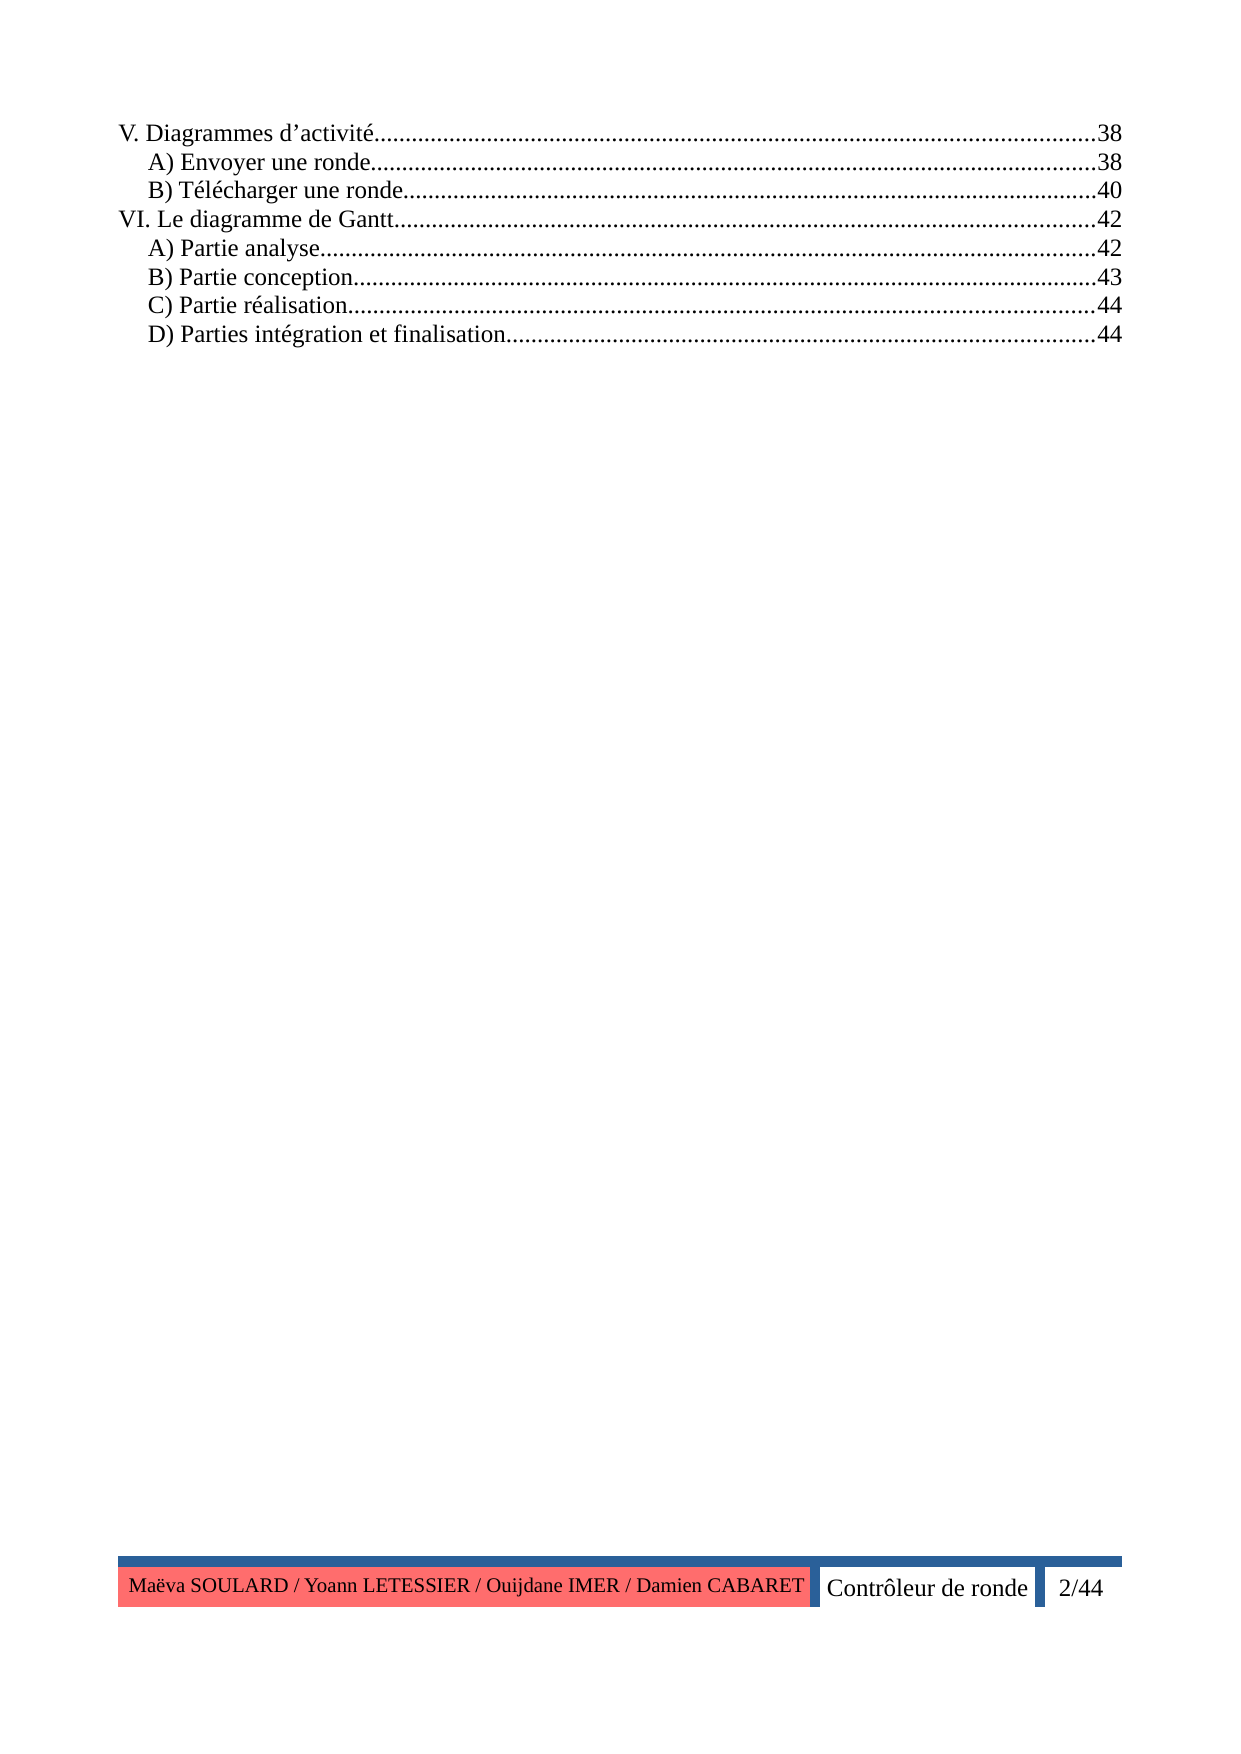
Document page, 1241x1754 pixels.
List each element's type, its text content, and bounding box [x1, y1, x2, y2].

text V. Diagrammes d’activité 38 [118, 118, 1122, 147]
text A) Partie analyse 42 [148, 233, 1122, 262]
text VI. Le diagramme de Gantt 42 [118, 204, 1122, 233]
text A) Envoyer une ronde 38 [148, 147, 1122, 176]
text B) Télécharger une ronde 40 [148, 176, 1122, 204]
text C) Partie réalisation 44 [148, 291, 1122, 319]
text B) Partie conception 43 [148, 262, 1122, 291]
text D) Parties intégration et finalisation 44 [148, 319, 1122, 348]
